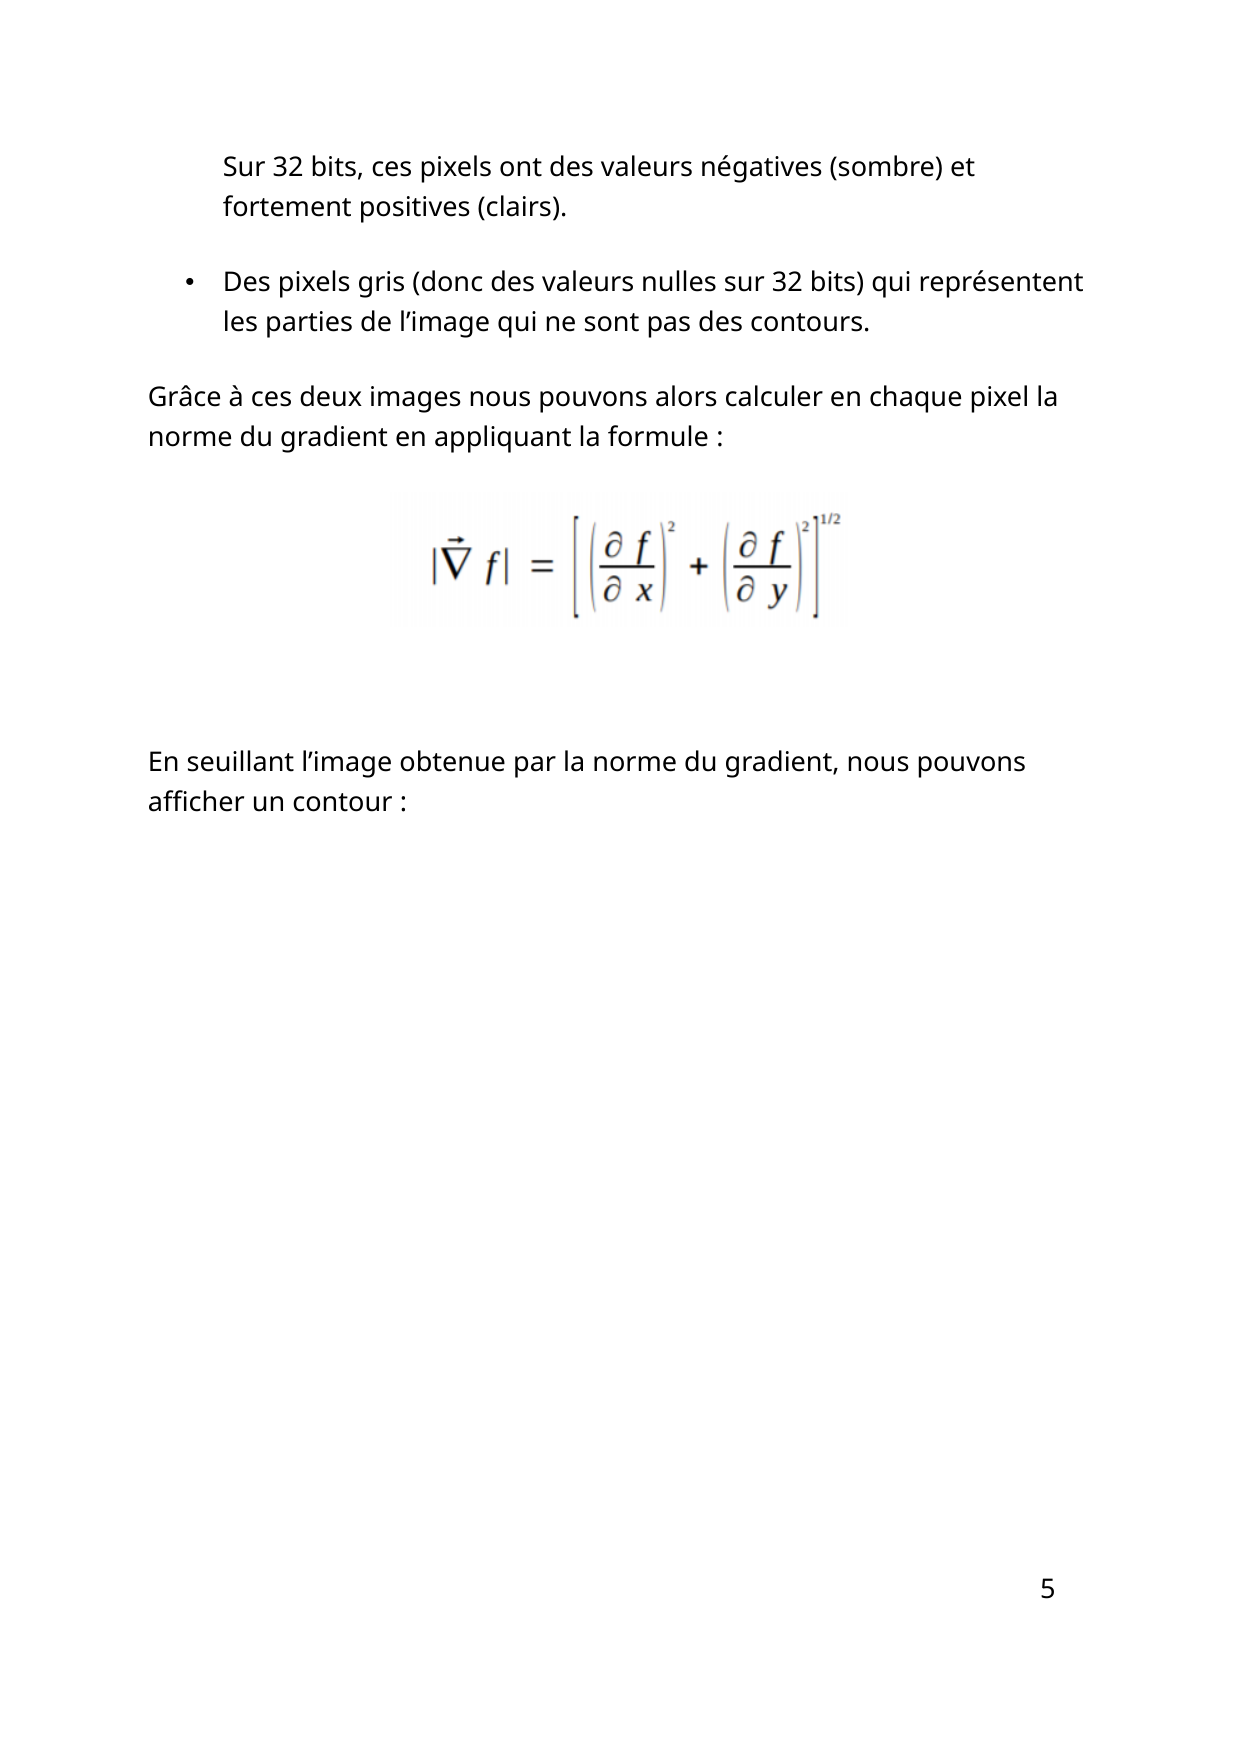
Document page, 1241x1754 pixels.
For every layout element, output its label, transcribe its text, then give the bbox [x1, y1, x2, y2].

picture [390, 492, 851, 627]
list Des pixels très sombres et très clairs qui définissent les contours selon l’axe horizontal pour et selon l’axe vertical pour . Sur 32 bits, ces pixels ont des valeurs négatives (sombre) et fortement positives (clairs). [185, 148, 1093, 224]
text Grâce à ces deux images nous pouvons alors calculer en chaque pixel la norme du gradient en appliquant la formule : [148, 378, 1093, 454]
list Des pixels gris (donc des valeurs nulles sur 32 bits) qui représentent les parties de l’image qui ne sont pas des contours. [185, 263, 1093, 339]
text En seuillant l’image obtenue par la norme du gradient, nous pouvons afficher un contour : [148, 743, 1093, 819]
